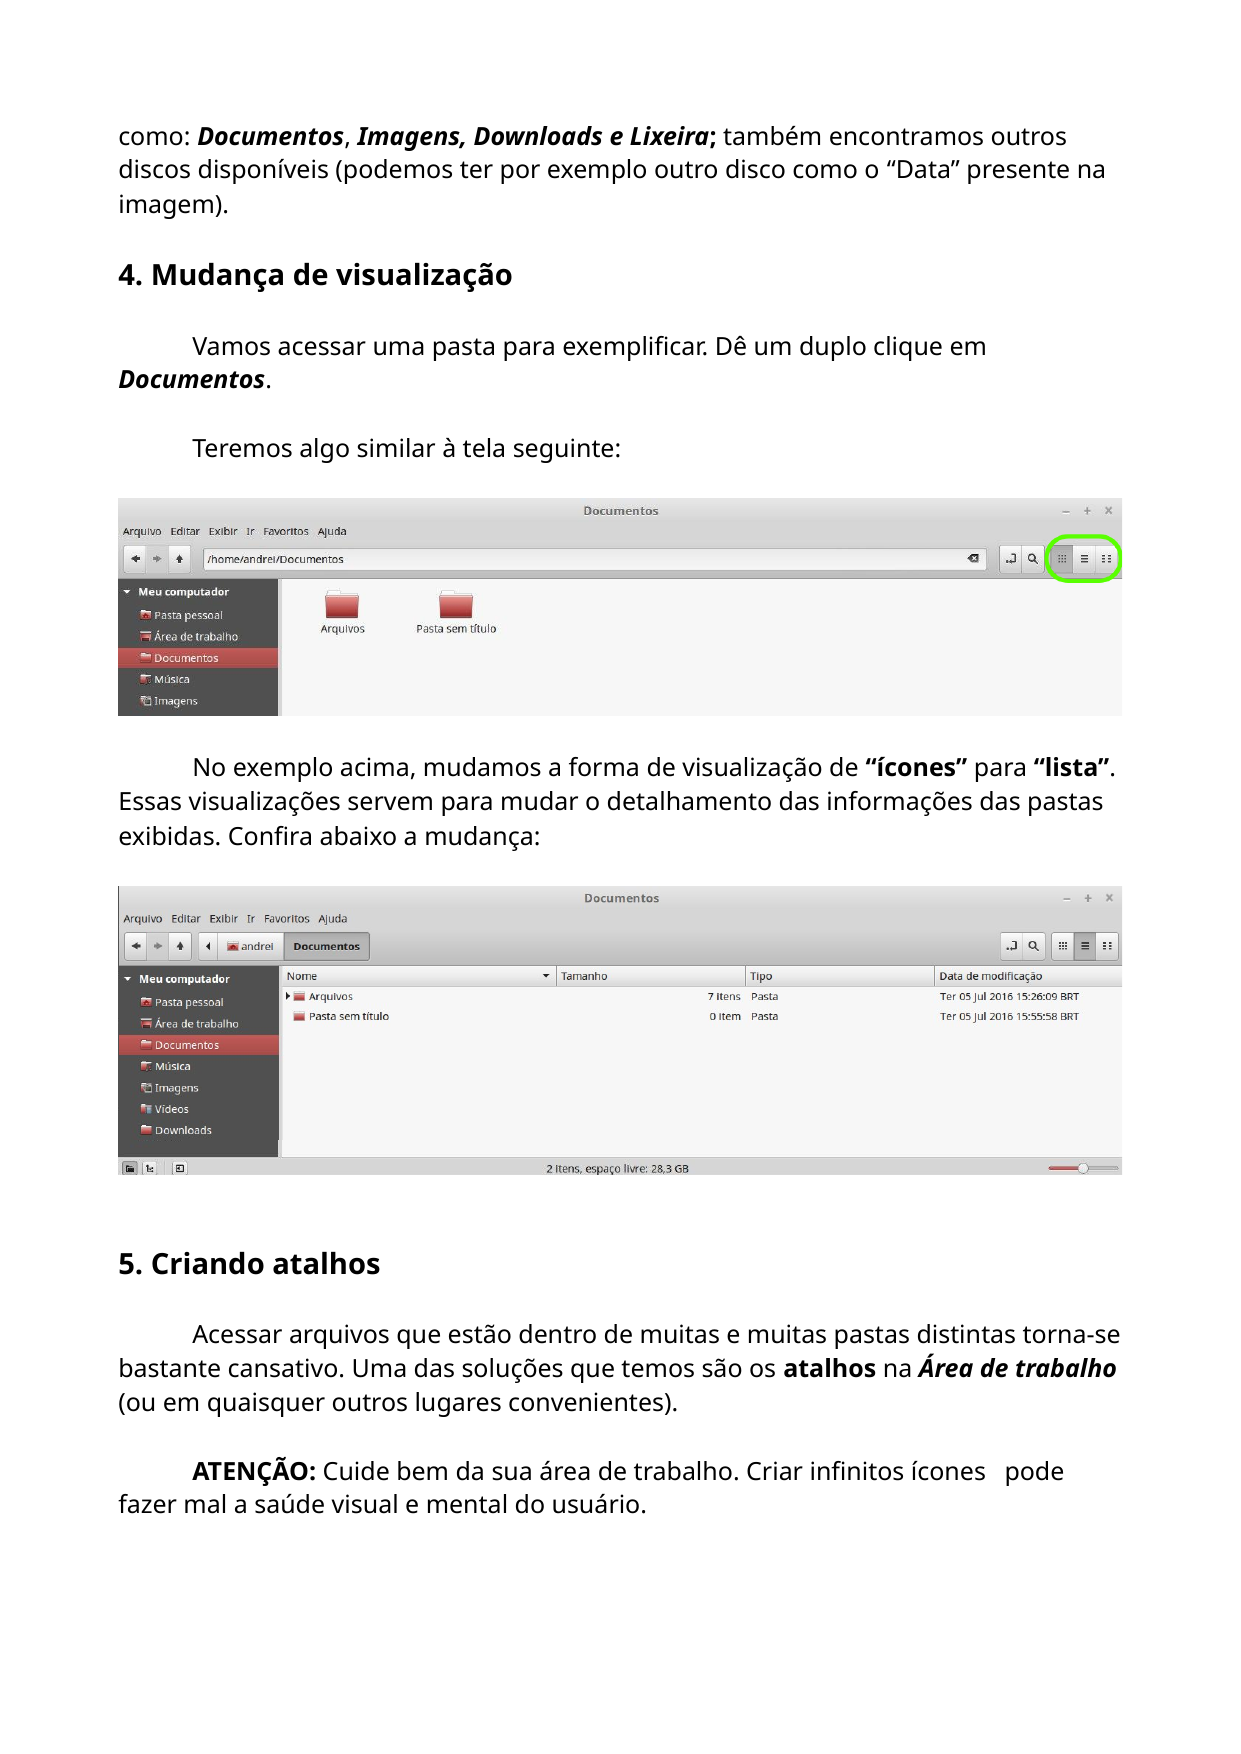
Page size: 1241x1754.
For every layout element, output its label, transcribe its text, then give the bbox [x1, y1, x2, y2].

picture [118, 498, 1123, 716]
text 4. Mudança de visualização [118, 254, 1122, 294]
text Vamos acessar uma pasta para exemplificar. Dê um duplo clique em Documentos. [118, 328, 1122, 396]
text ATENÇÃO: Cuide bem da sua área de trabalho. Criar infinitos ícones pode fazer mal a saúde visual e mental do usuário. [118, 1453, 1122, 1521]
text Acessar arquivos que estão dentro de muitas e muitas pastas distintas torna-se bastante cansativo. Uma das soluções que temos são os atalhos na Área de trabalho (ou em quaisquer outros lugares convenientes). [118, 1317, 1122, 1419]
text como: Documentos, Imagens, Downloads e Lixeira; também encontramos outros discos disponíveis (podemos ter por exemplo outro disco como o “Data” presente na imagem). [118, 118, 1122, 220]
text Teremos algo similar à tela seguinte: [118, 430, 1122, 464]
picture [118, 886, 1123, 1175]
text 5. Criando atalhos [118, 1243, 1122, 1283]
text No exemplo acima, mudamos a forma de visualização de “ícones” para “lista”. Essas visualizações servem para mudar o detalhamento das informações das pastas exibidas. Confira abaixo a mudança: [118, 750, 1122, 852]
